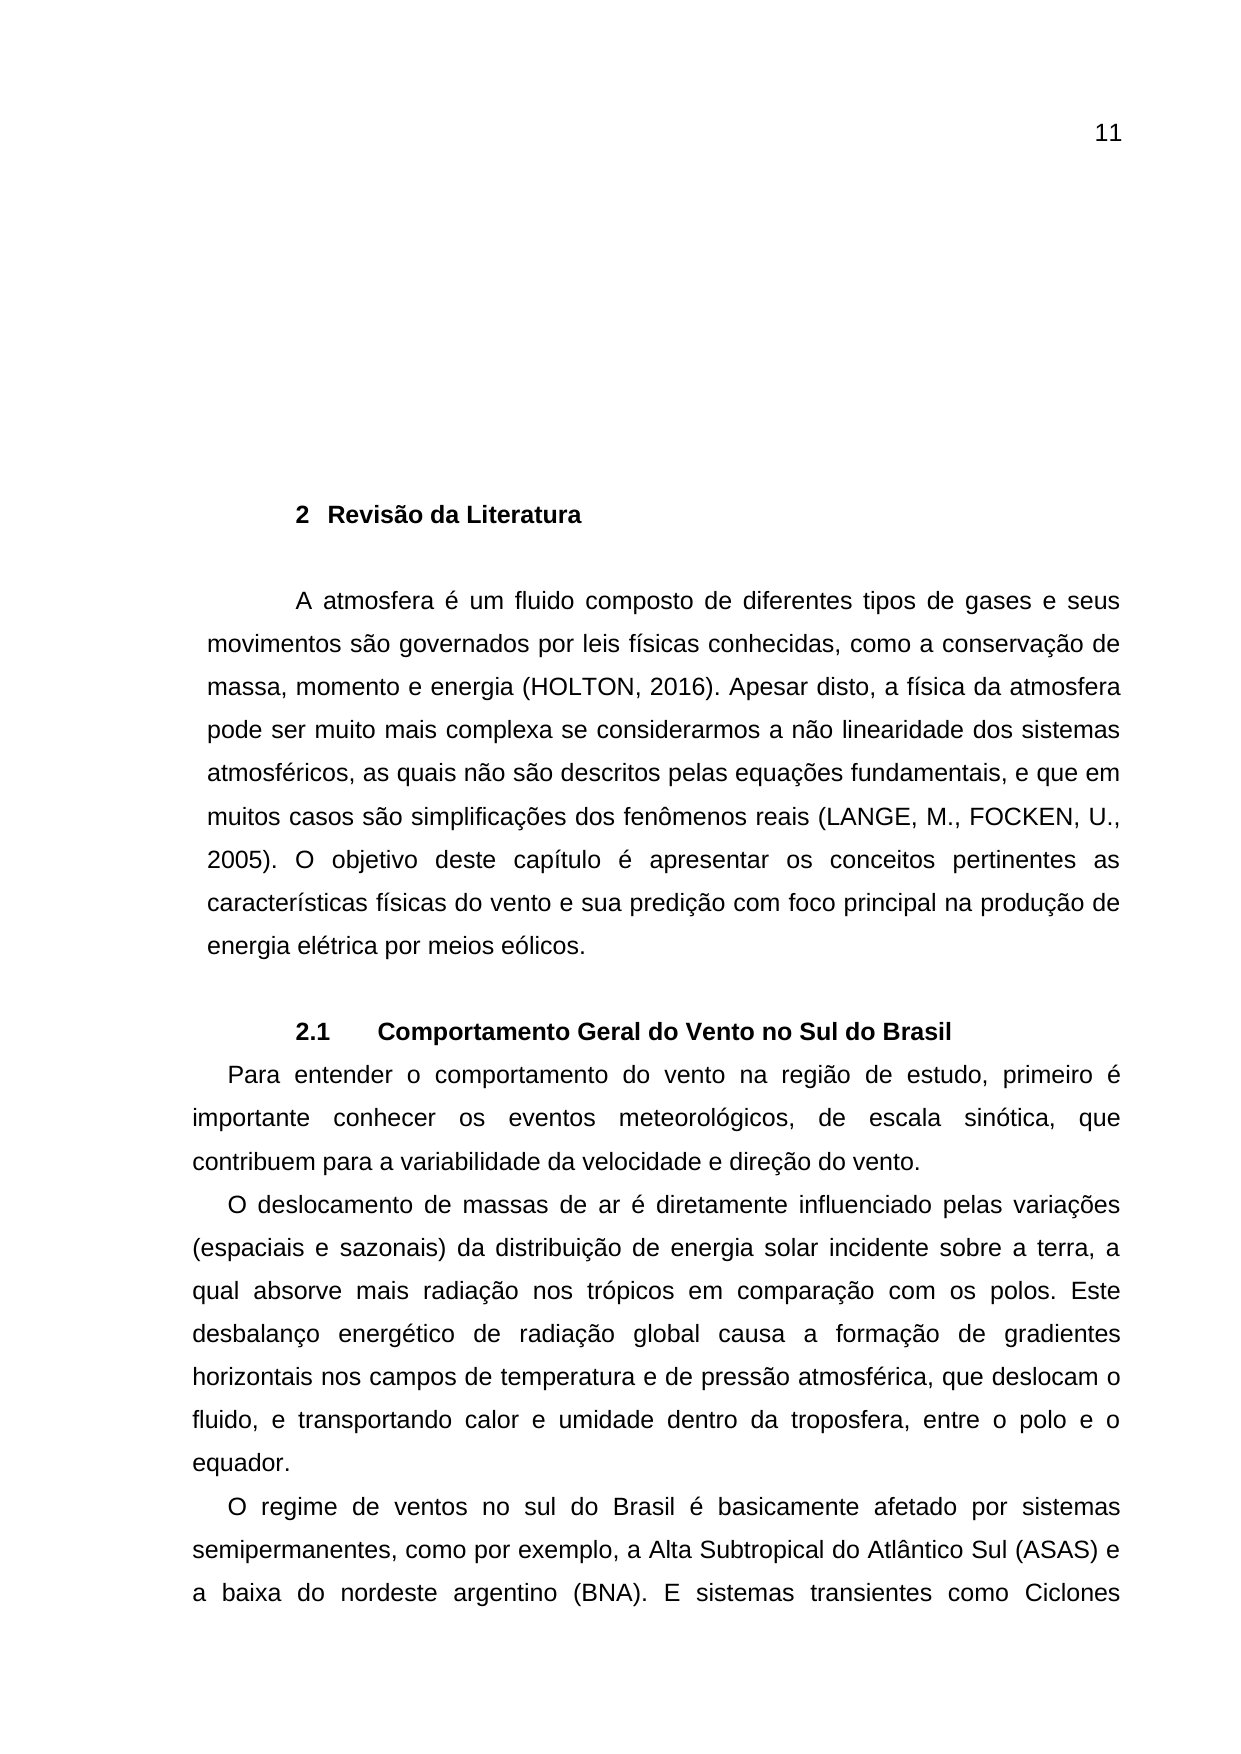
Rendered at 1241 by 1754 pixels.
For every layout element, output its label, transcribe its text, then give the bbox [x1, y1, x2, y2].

text O deslocamento de massas de ar é diretamente influenciado pelas variações (espaciais e sazonais) da distribuição de energia solar incidente sobre a terra, a qual absorve mais radiação nos trópicos em comparação com os polos. Este desbalanço energético de radiação global causa a formação de gradientes horizontais nos campos de temperatura e de pressão atmosférica, que deslocam o fluido, e transportando calor e umidade dentro da troposfera, entre o polo e o equador. [177, 1190, 1122, 1477]
text A atmosfera é um fluido composto de diferentes tipos de gases e seus movimentos são governados por leis físicas conhecidas, como a conservação de massa, momento e energia (HOLTON, 2016). Apesar disto, a física da atmosfera pode ser muito mais complexa se considerarmos a não linearidade dos sistemas atmosféricos, as quais não são descritos pelas equações fundamentais, e que em muitos casos são simplificações dos fenômenos reais (LANGE, M., FOCKEN, U., 2005). O objetivo deste capítulo é apresentar os conceitos pertinentes as características físicas do vento e sua predição com foco principal na produção de energia elétrica por meios eólicos. [207, 586, 1122, 960]
subtitle Comportamento Geral do Vento no Sul do Brasil [207, 1017, 1122, 1046]
subtitle Revisão da Literatura [207, 500, 1122, 528]
text O regime de ventos no sul do Brasil é basicamente afetado por sistemas semipermanentes, como por exemplo, a Alta Subtropical do Atlântico Sul (ASAS) e a baixa do nordeste argentino (BNA). E sistemas transientes como Ciclones [177, 1492, 1122, 1607]
text Para entender o comportamento do vento na região de estudo, primeiro é importante conhecer os eventos meteorológicos, de escala sinótica, que contribuem para a variabilidade da velocidade e direção do vento. [177, 1060, 1122, 1175]
